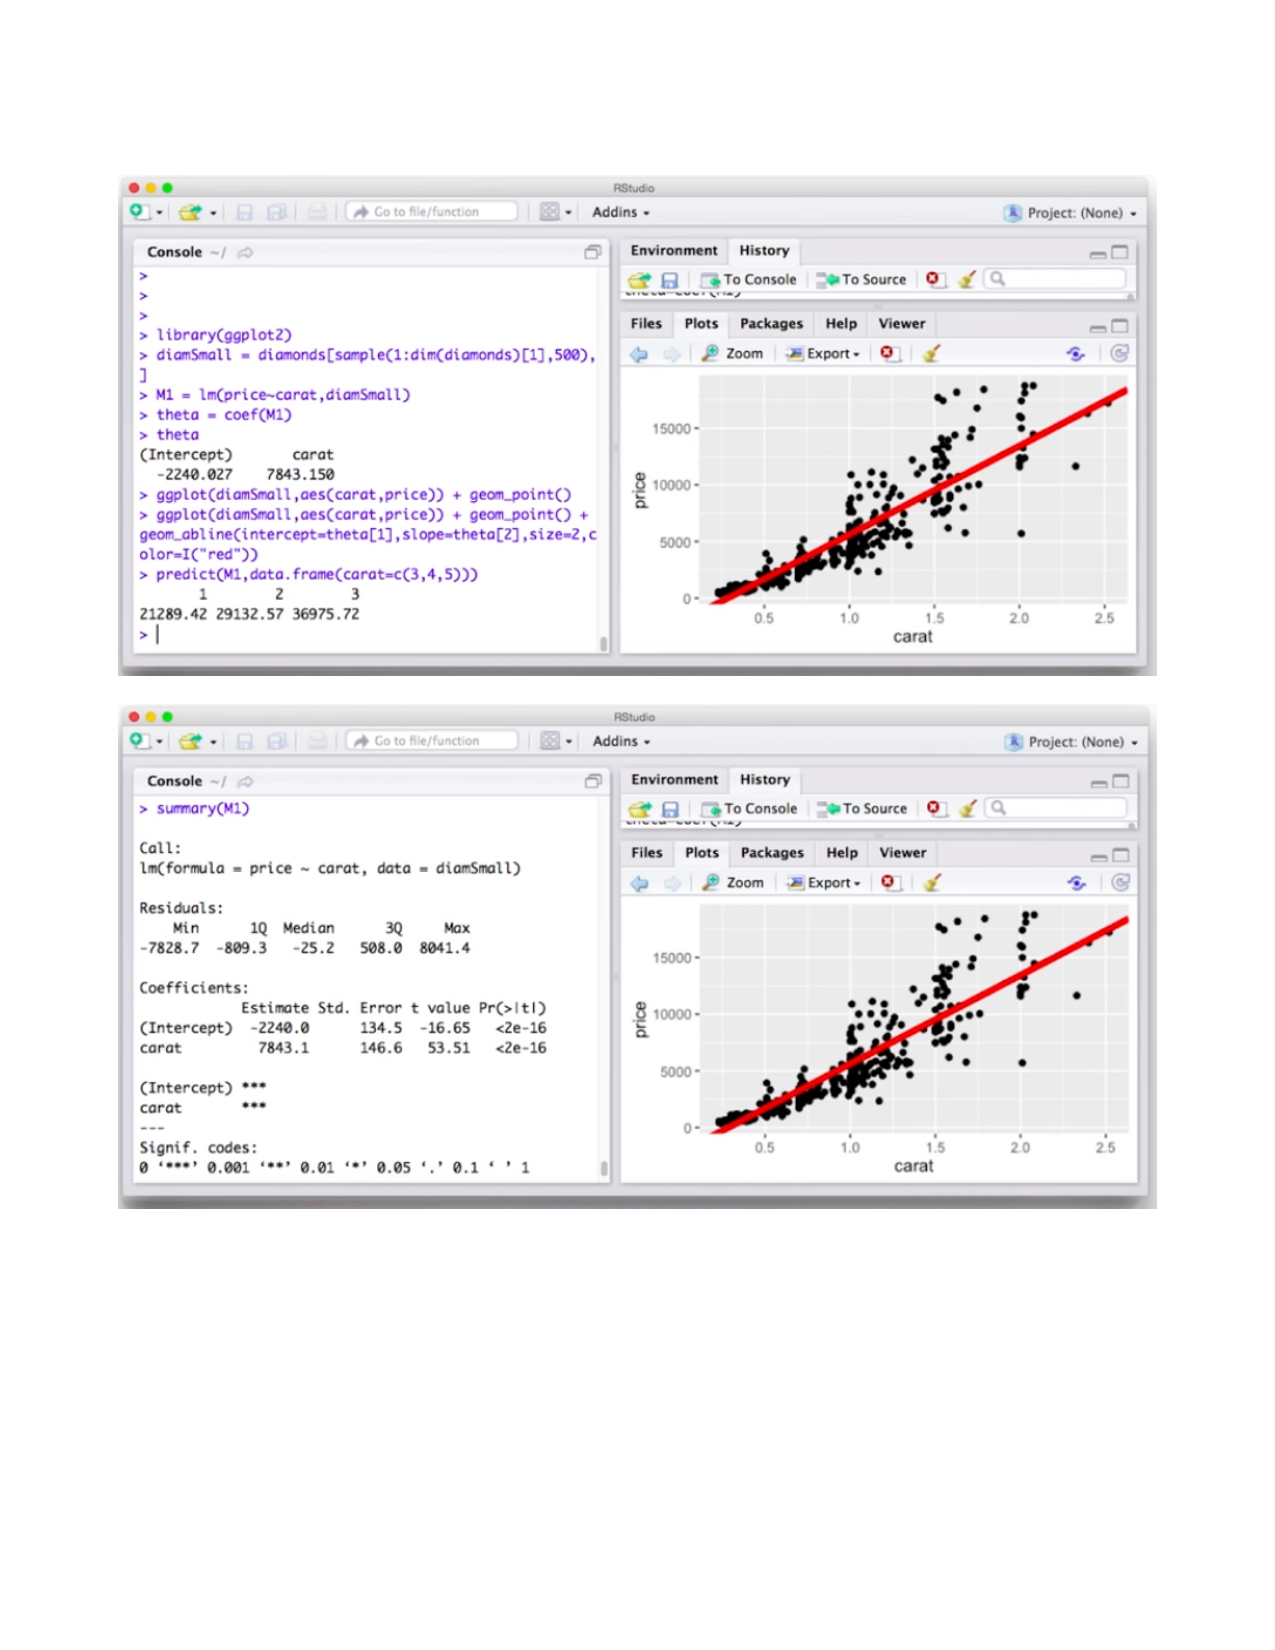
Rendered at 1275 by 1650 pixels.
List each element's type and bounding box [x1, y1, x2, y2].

picture [118, 704, 1157, 1209]
picture [118, 175, 1157, 676]
